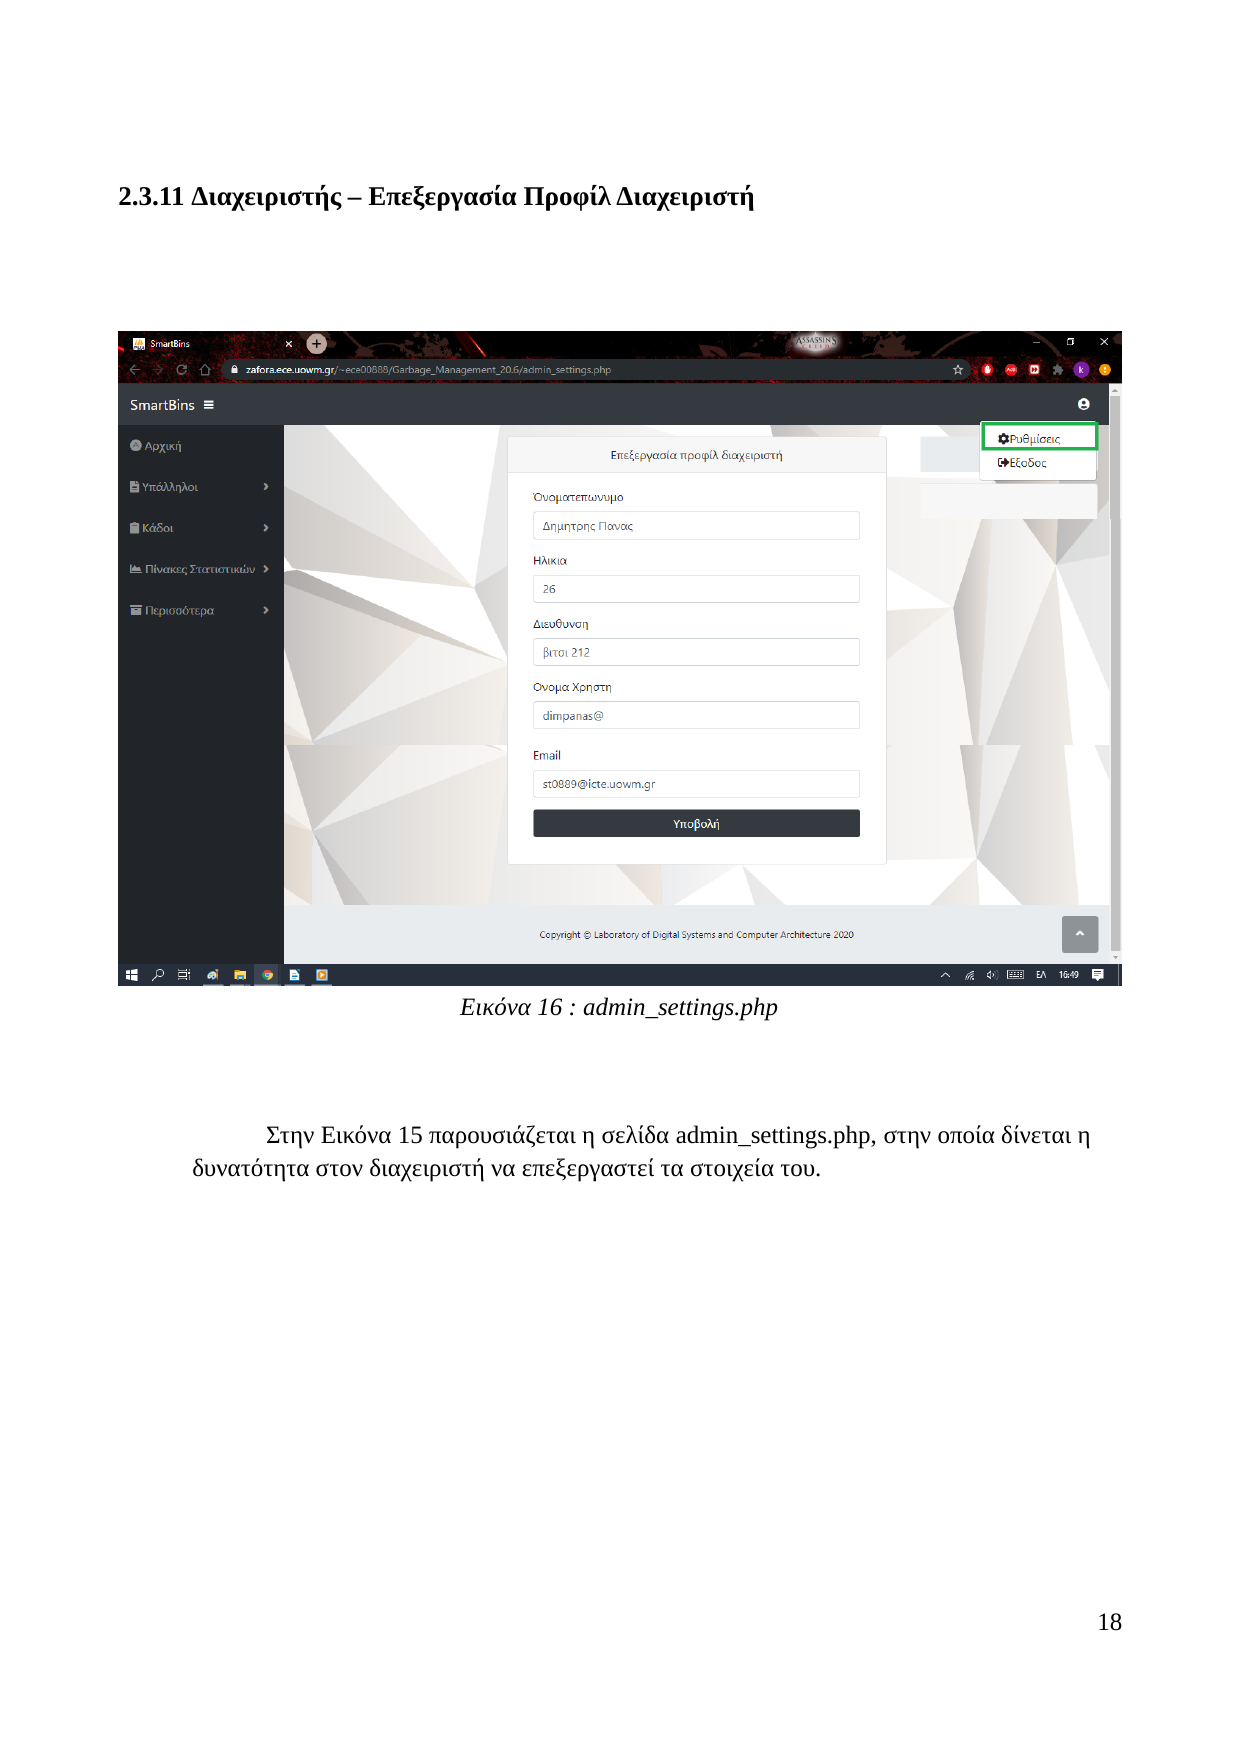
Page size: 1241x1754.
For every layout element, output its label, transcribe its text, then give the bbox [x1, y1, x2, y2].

text Εικόνα 16 : admin_settings.php [118, 987, 1122, 1020]
subtitle 2.3.11 Διαχειριστής – Επεξεργασία Προφίλ Διαχειριστή [118, 180, 1122, 211]
text Στην Εικόνα 15 παρουσιάζεται η σελίδα admin_settings.php, στην οποία δίνεται η δυνατότητα στον διαχειριστή να επεξεργαστεί τα στοιχεία του. [192, 1120, 1122, 1182]
picture [118, 331, 1123, 987]
